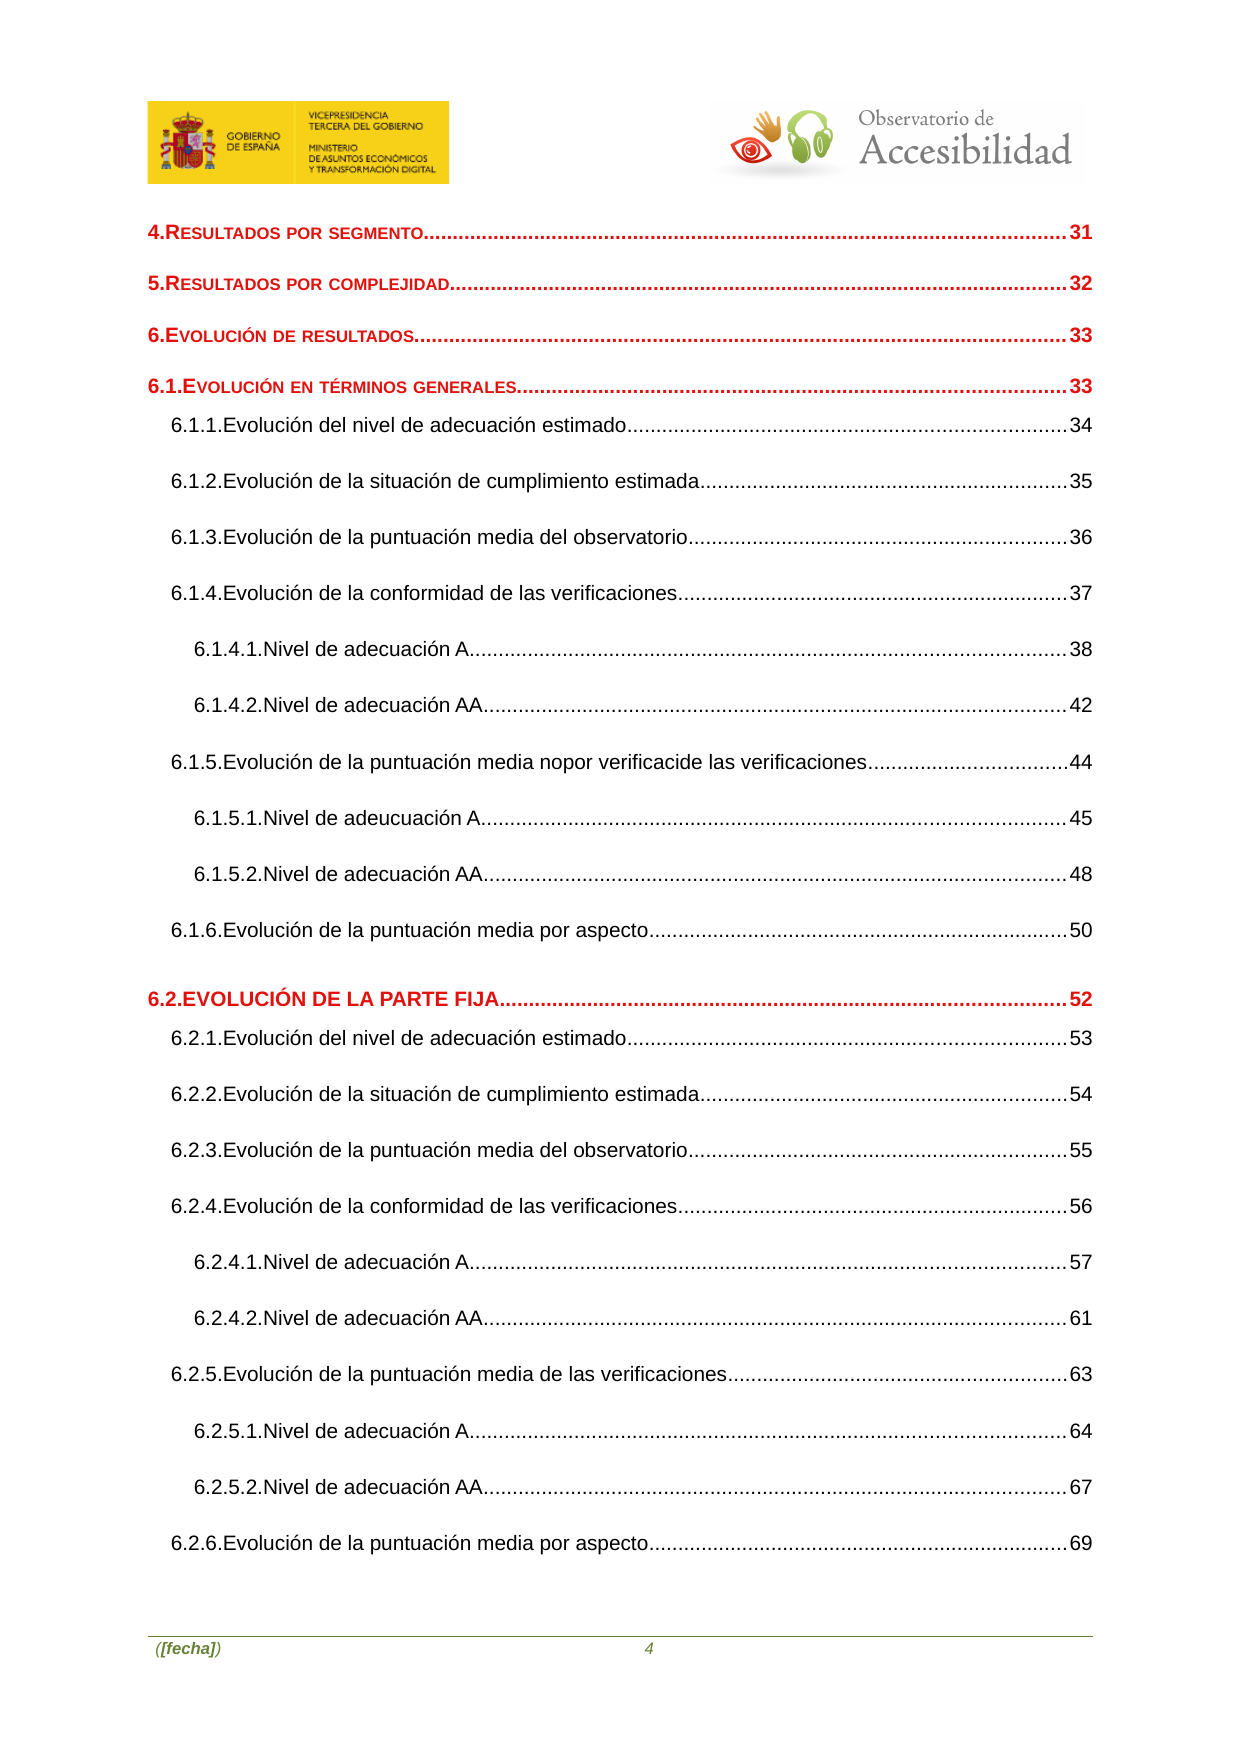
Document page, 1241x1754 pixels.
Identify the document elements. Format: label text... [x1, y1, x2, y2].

picture [147, 101, 450, 184]
text 4.Resultados por segmento 31 [148, 220, 1092, 244]
text 6.2.4.2.Nivel de adecuación AA 61 [193, 1306, 1092, 1330]
picture [710, 101, 1086, 184]
text 6.1.Evolución en términos generales 33 [148, 374, 1092, 398]
text 6.2.5.2.Nivel de adecuación AA 67 [193, 1474, 1092, 1498]
text 6.2.1.Evolución del nivel de adecuación estimado 53 [171, 1025, 1092, 1049]
text 6.2.5.1.Nivel de adecuación A 64 [193, 1418, 1092, 1442]
text 6.1.4.Evolución de la conformidad de las verificaciones 37 [171, 581, 1092, 605]
text 6.1.4.2.Nivel de adecuación AA 42 [193, 693, 1092, 717]
text 6.Evolución de resultados 33 [148, 322, 1092, 346]
text 6.2.EVOLUCIÓN DE LA PARTE FIJA 52 [148, 987, 1092, 1011]
text 6.2.6.Evolución de la puntuación media por aspecto 69 [171, 1531, 1092, 1555]
text 6.1.5.1.Nivel de adeucuación A 45 [193, 806, 1092, 829]
text 6.2.4.Evolución de la conformidad de las verificaciones 56 [171, 1194, 1092, 1218]
text 6.1.6.Evolución de la puntuación media por aspecto 50 [171, 918, 1092, 942]
text 6.2.3.Evolución de la puntuación media del observatorio 55 [171, 1138, 1092, 1162]
text 6.2.4.1.Nivel de adecuación A 57 [193, 1250, 1092, 1274]
text 6.2.2.Evolución de la situación de cumplimiento estimada 54 [171, 1082, 1092, 1106]
text 6.1.5.2.Nivel de adecuación AA 48 [193, 862, 1092, 886]
text 6.1.5.Evolución de la puntuación media nopor verificacide las verificaciones 44 [171, 749, 1092, 773]
text 6.1.3.Evolución de la puntuación media del observatorio 36 [171, 525, 1092, 549]
text 6.1.4.1.Nivel de adecuación A 38 [193, 637, 1092, 661]
text 6.2.5.Evolución de la puntuación media de las verificaciones 63 [171, 1362, 1092, 1386]
text 6.1.1.Evolución del nivel de adecuación estimado 34 [171, 413, 1092, 437]
text 5.Resultados por complejidad 32 [148, 271, 1092, 295]
text 6.1.2.Evolución de la situación de cumplimiento estimada 35 [171, 469, 1092, 493]
